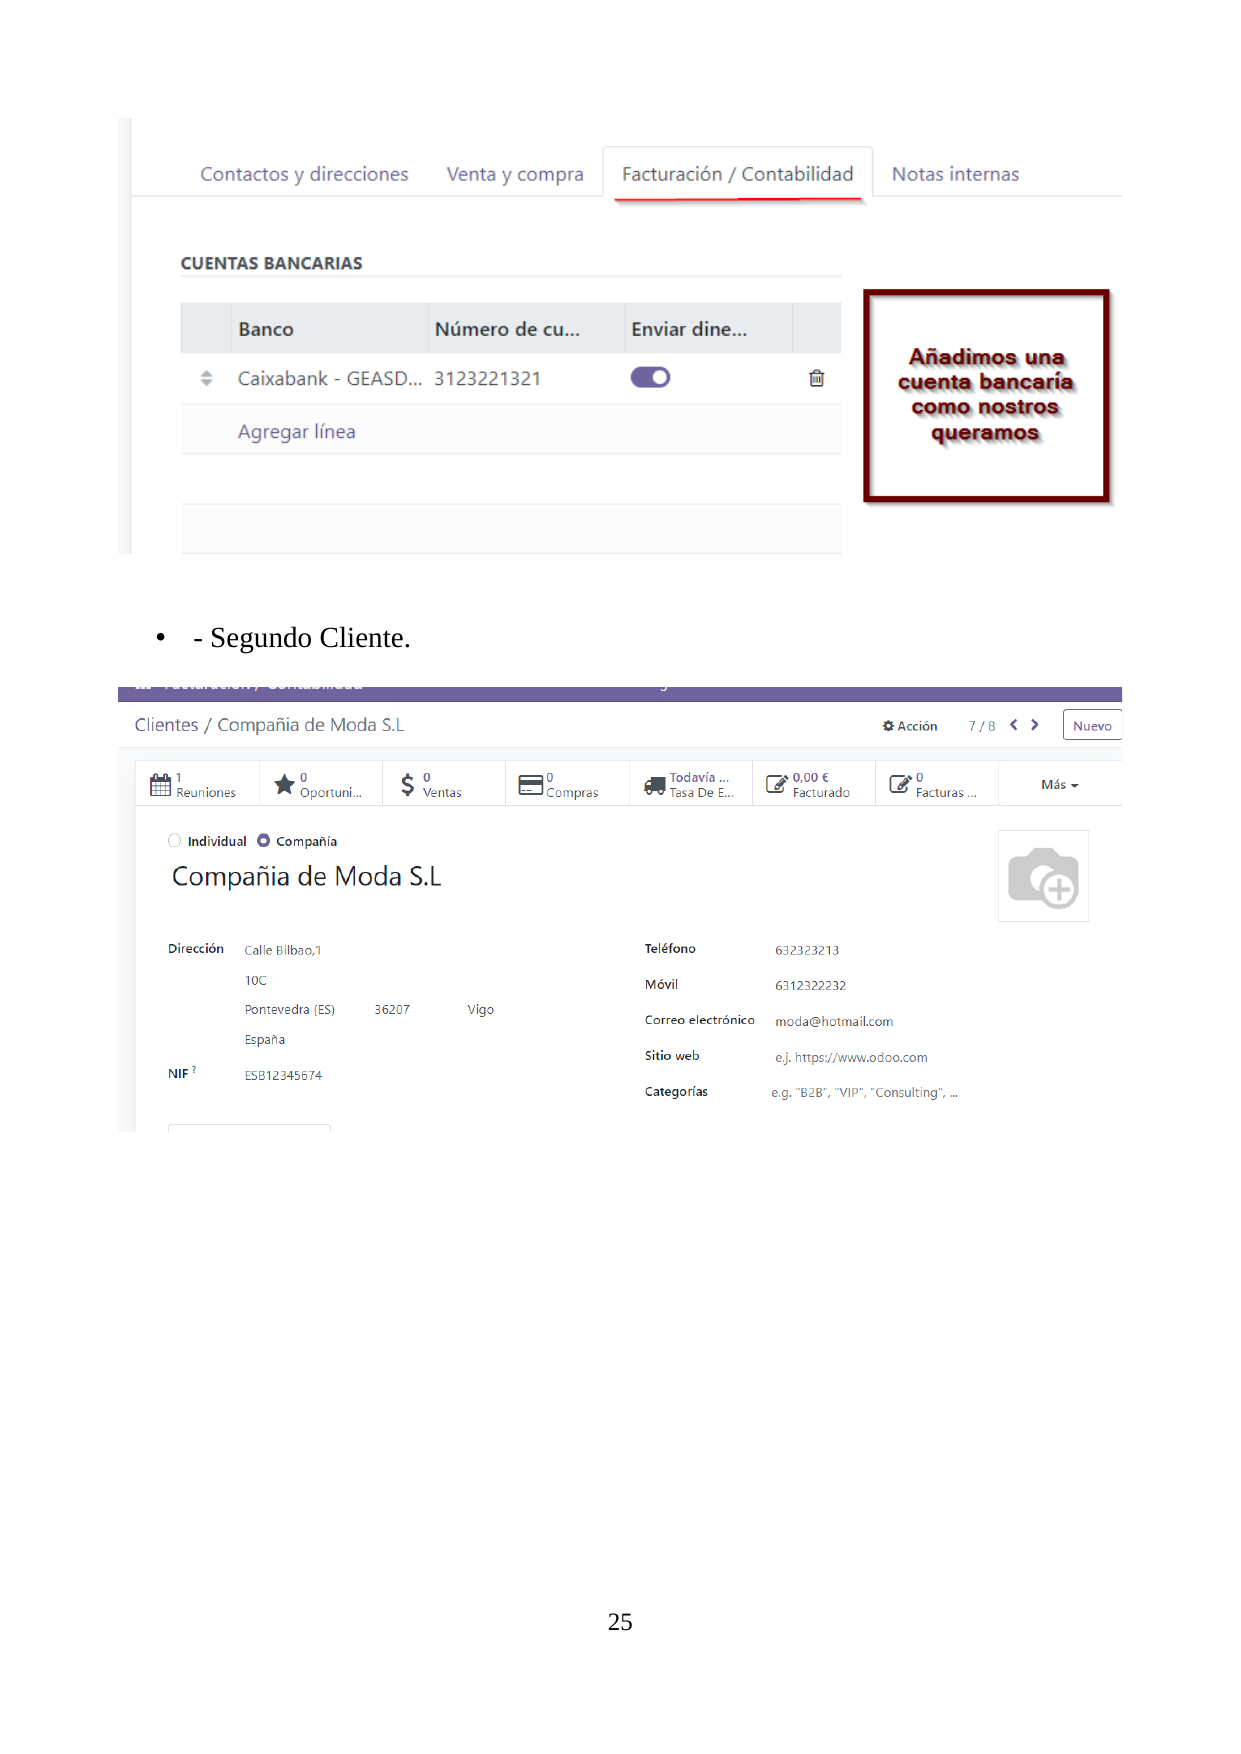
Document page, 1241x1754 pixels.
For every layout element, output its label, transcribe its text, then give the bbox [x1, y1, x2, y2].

list - Segundo Cliente. [156, 620, 1122, 654]
picture [118, 687, 1123, 1132]
picture [118, 118, 1123, 554]
